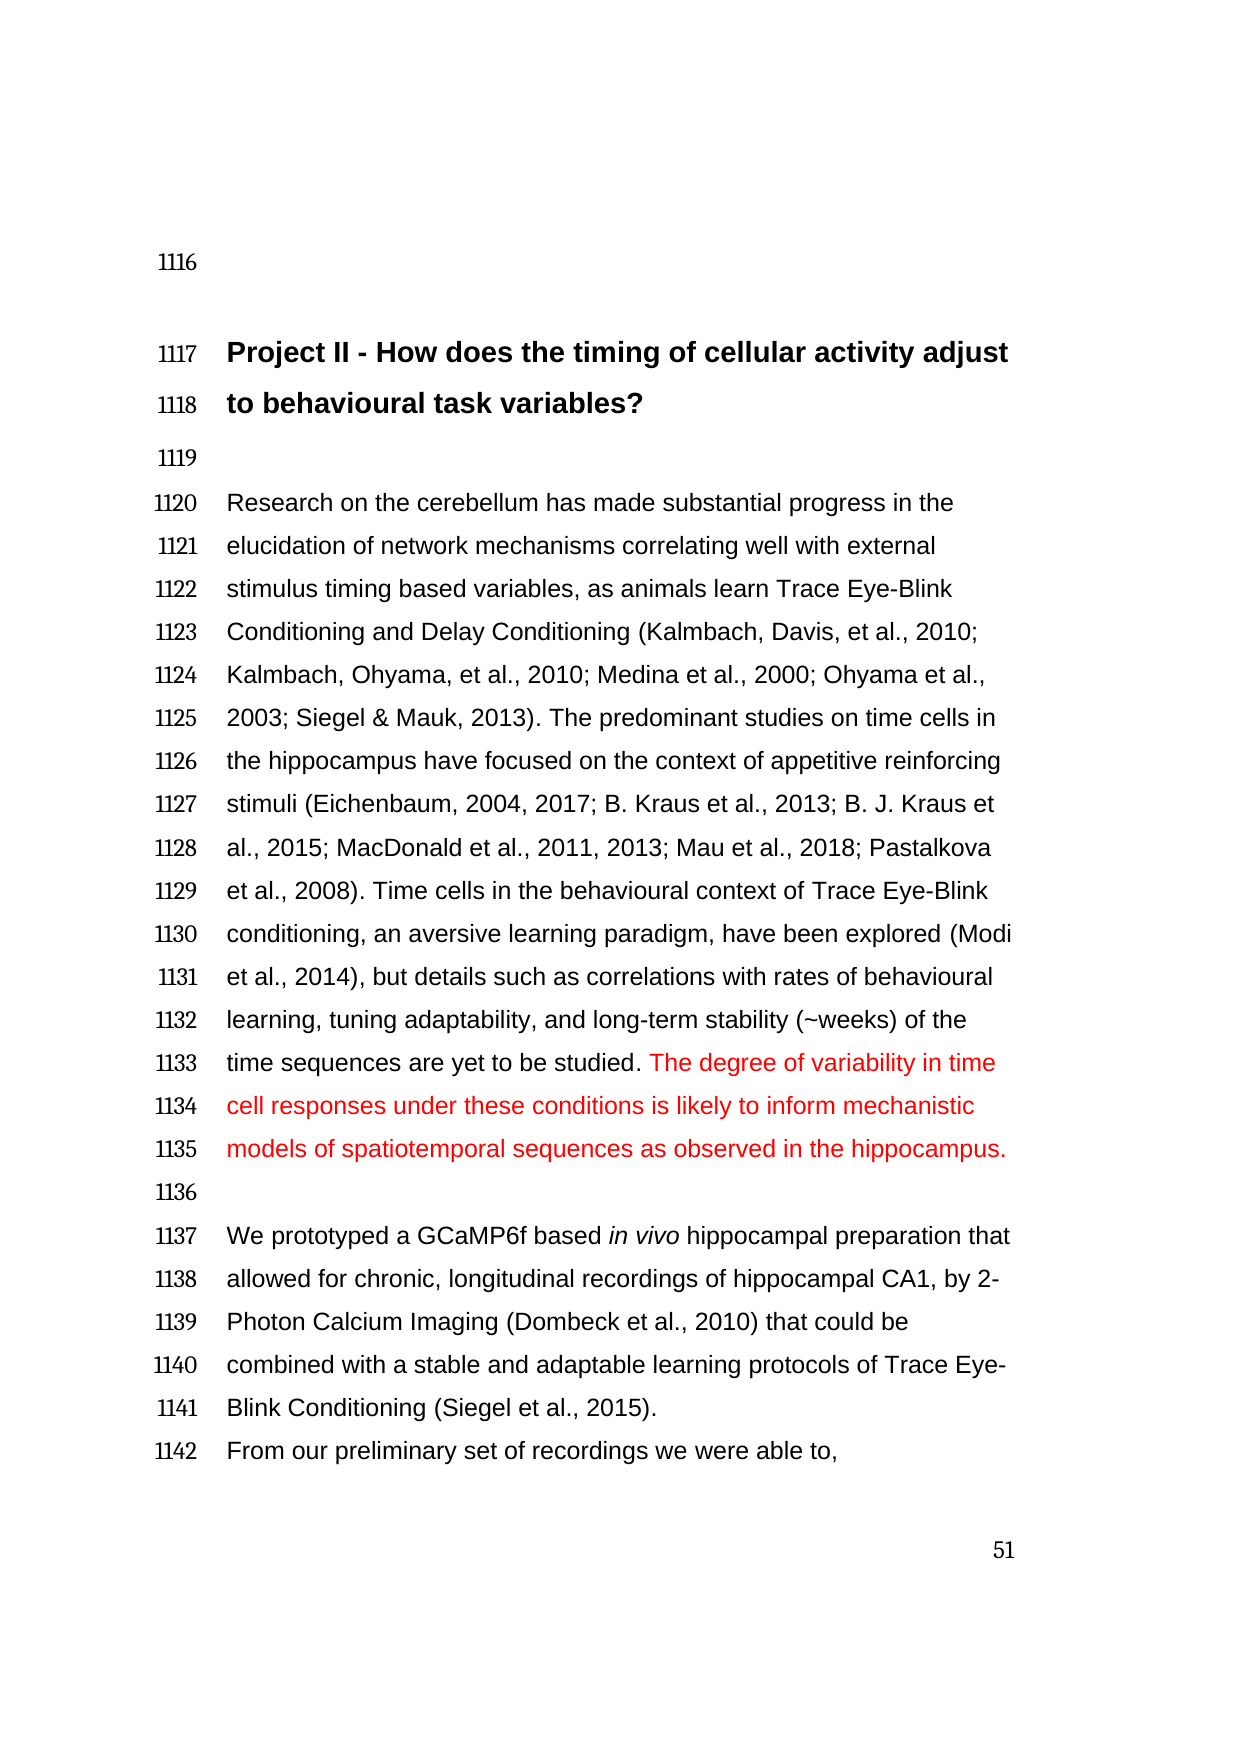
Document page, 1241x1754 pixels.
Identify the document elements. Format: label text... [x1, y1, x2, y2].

text Research on the cerebellum has made substantial progress in the elucidation of network mechanisms correlating well with external stimulus timing based variables, as animals learn Trace Eye-Blink Conditioning and Delay Conditioning (Kalmbach, Davis, et al., 2010; Kalmbach, Ohyama, et al., 2010; Medina et al., 2000; Ohyama et al., 2003; Siegel & Mauk, 2013)⁠. The predominant studies on time cells in the hippocampus have focused on the context of appetitive reinforcing stimuli (Eichenbaum, 2004, 2017; B. Kraus et al., 2013; B. J. Kraus et al., 2015; MacDonald et al., 2011, 2013; Mau et al., 2018; Pastalkova et al., 2008)⁠. Time cells in the behavioural context of Trace Eye-Blink conditioning, an aversive learning paradigm, have been explored (Modi et al., 2014)⁠, but details such as correlations with rates of behavioural learning, tuning adaptability, and long-term stability (~weeks) of the time sequences are yet to be studied. The degree of variability in time cell responses under these conditions is likely to inform mechanistic models of spatiotemporal sequences as observed in the hippocampus. [226, 487, 1014, 1163]
text We prototyped a GCaMP6f based in vivo hippocampal preparation that allowed for chronic, longitudinal recordings of hippocampal CA1, by 2-Photon Calcium Imaging (Dombeck et al., 2010)⁠ that could be combined with a stable and adaptable learning protocols of Trace Eye-Blink Conditioning (Siegel et al., 2015)⁠. [226, 1221, 1014, 1422]
text From our preliminary set of recordings we were able to, [226, 1436, 1014, 1465]
subtitle Project II - How does the timing of cellular activity adjust to behavioural task variables? [226, 335, 1014, 419]
